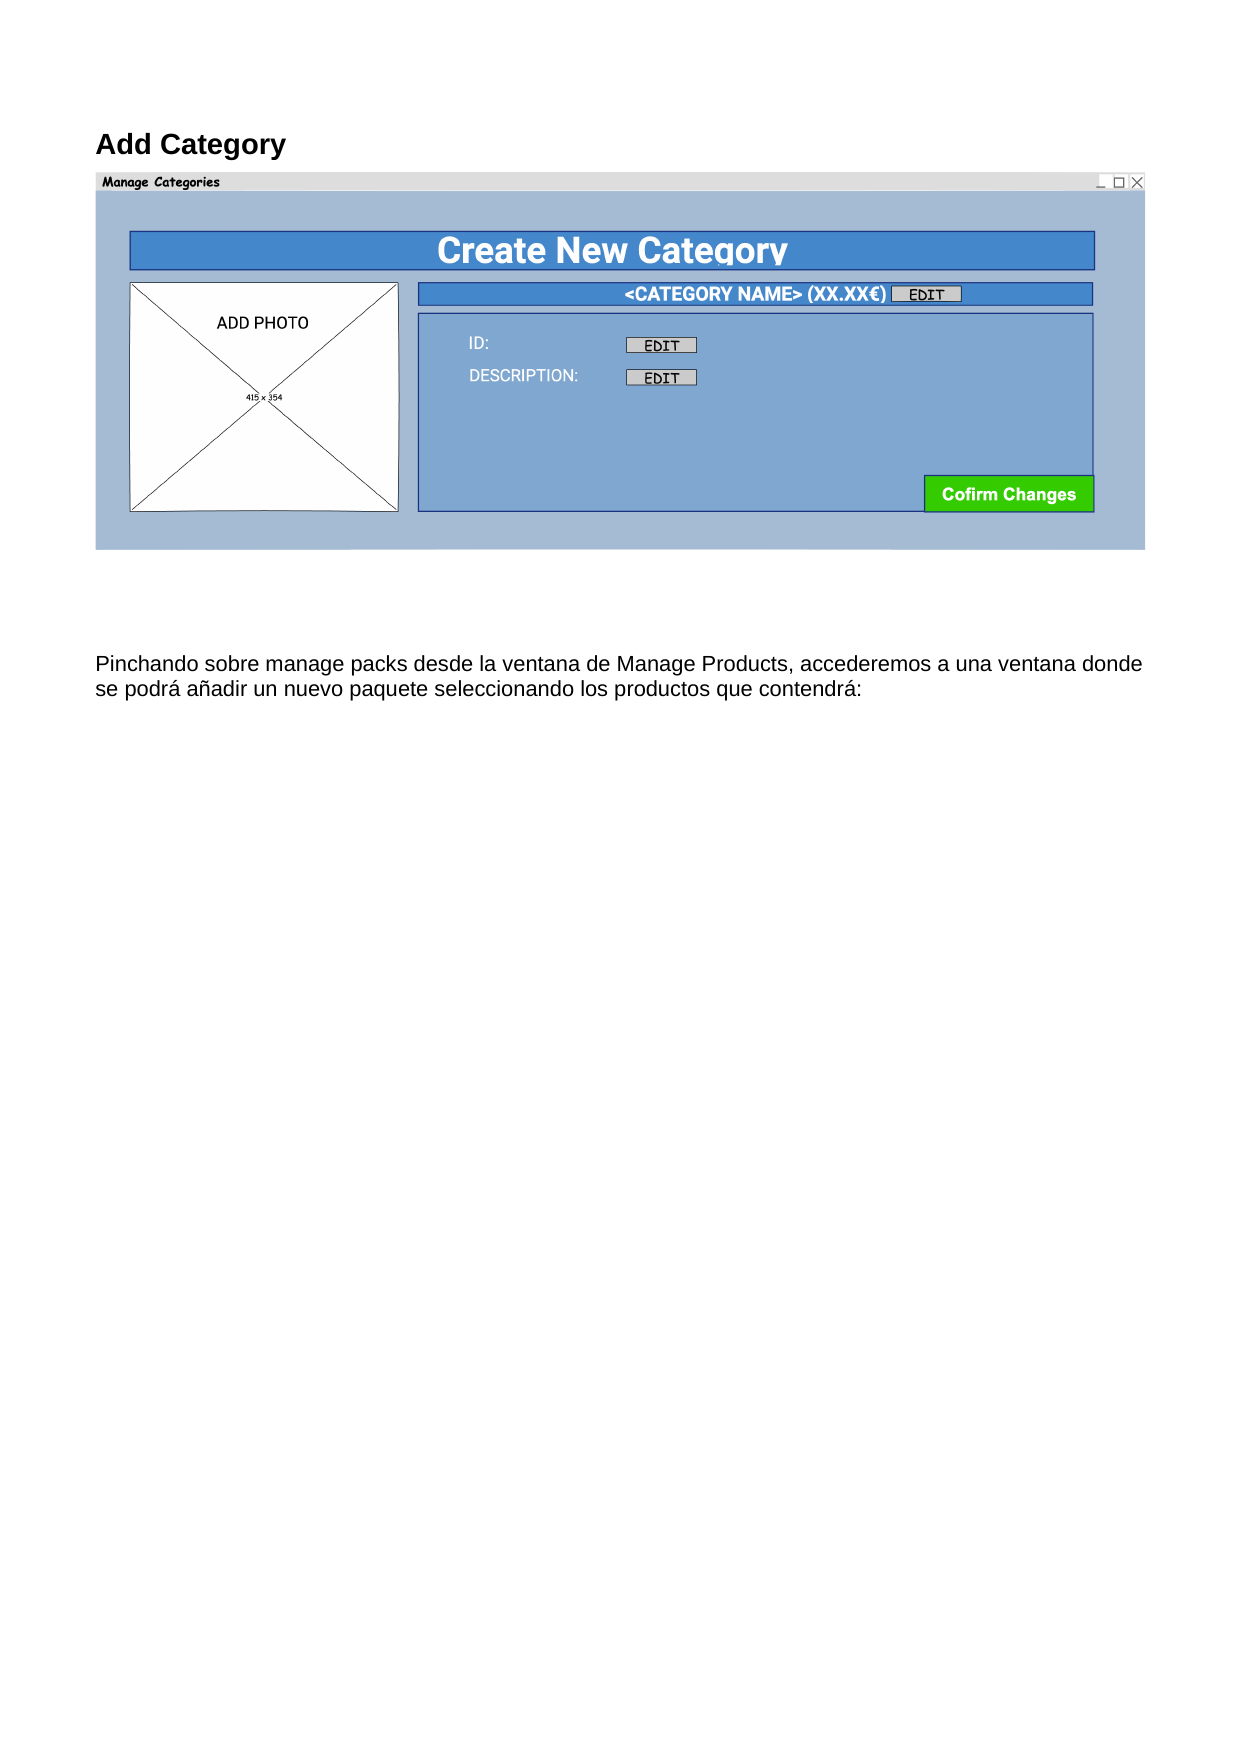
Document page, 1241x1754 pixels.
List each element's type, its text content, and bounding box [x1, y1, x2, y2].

subtitle Add Category [95, 127, 1145, 160]
text Pinchando sobre manage packs desde la ventana de Manage Products, accederemos a una ventana donde se podrá añadir un nuevo paquete seleccionando los productos que contendrá: [95, 550, 1145, 701]
